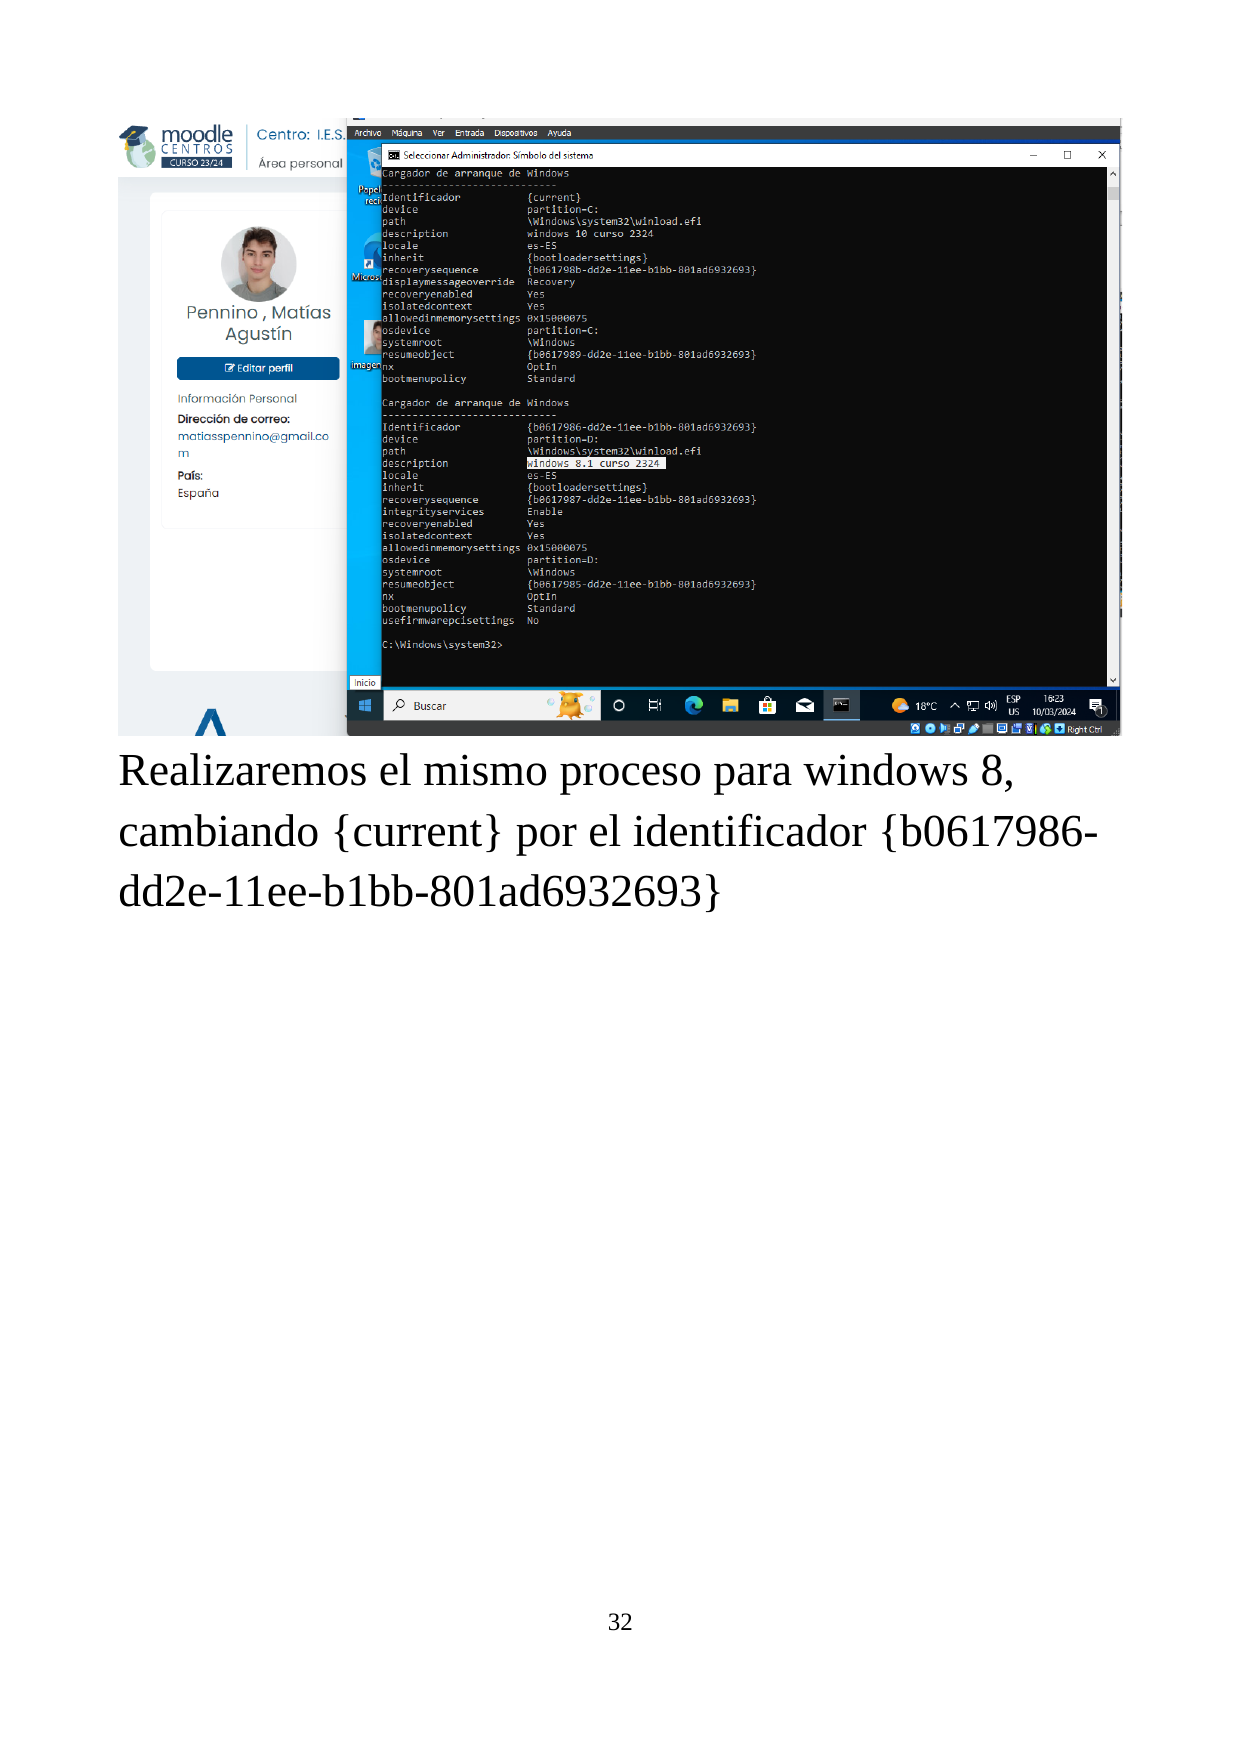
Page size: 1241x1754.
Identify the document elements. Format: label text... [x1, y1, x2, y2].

text Realizaremos el mismo proceso para windows 8, cambiando {current} por el identificador {b0617986-dd2e-11ee-b1bb-801ad6932693} [118, 736, 1122, 917]
picture [118, 118, 1123, 736]
